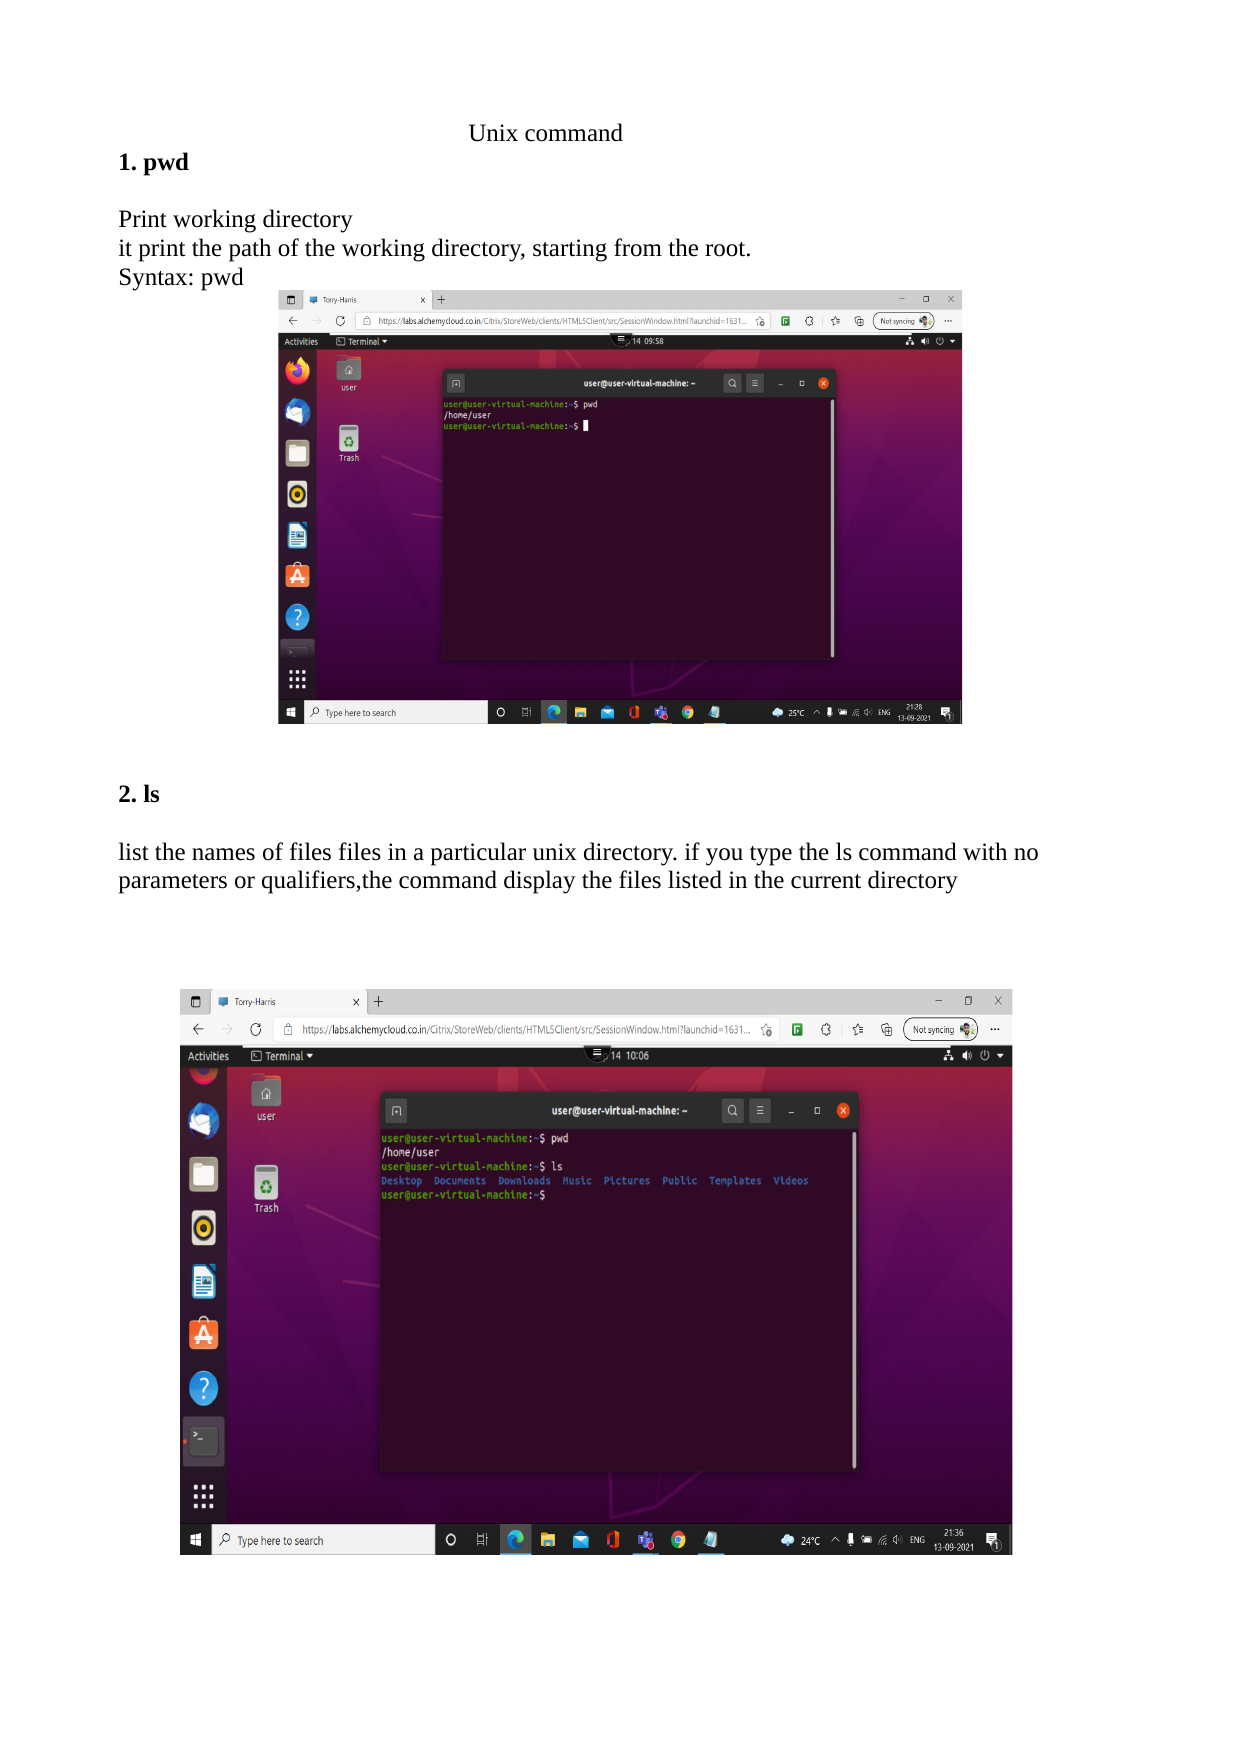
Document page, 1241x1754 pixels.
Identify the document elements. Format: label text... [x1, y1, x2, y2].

text list the names of files files in a particular unix directory. if you type the ls command with no parameters or qualifiers,the command display the files listed in the current directory [118, 837, 1122, 894]
text 2. ls [118, 779, 1122, 808]
picture [180, 989, 1013, 1555]
text Unix command [118, 118, 1122, 147]
text 1. pwd [118, 147, 1122, 176]
text it print the path of the working directory, starting from the root. [118, 233, 1122, 262]
text Print working directory [118, 204, 1122, 233]
picture [278, 290, 963, 724]
text Syntax: pwd [118, 262, 1122, 291]
